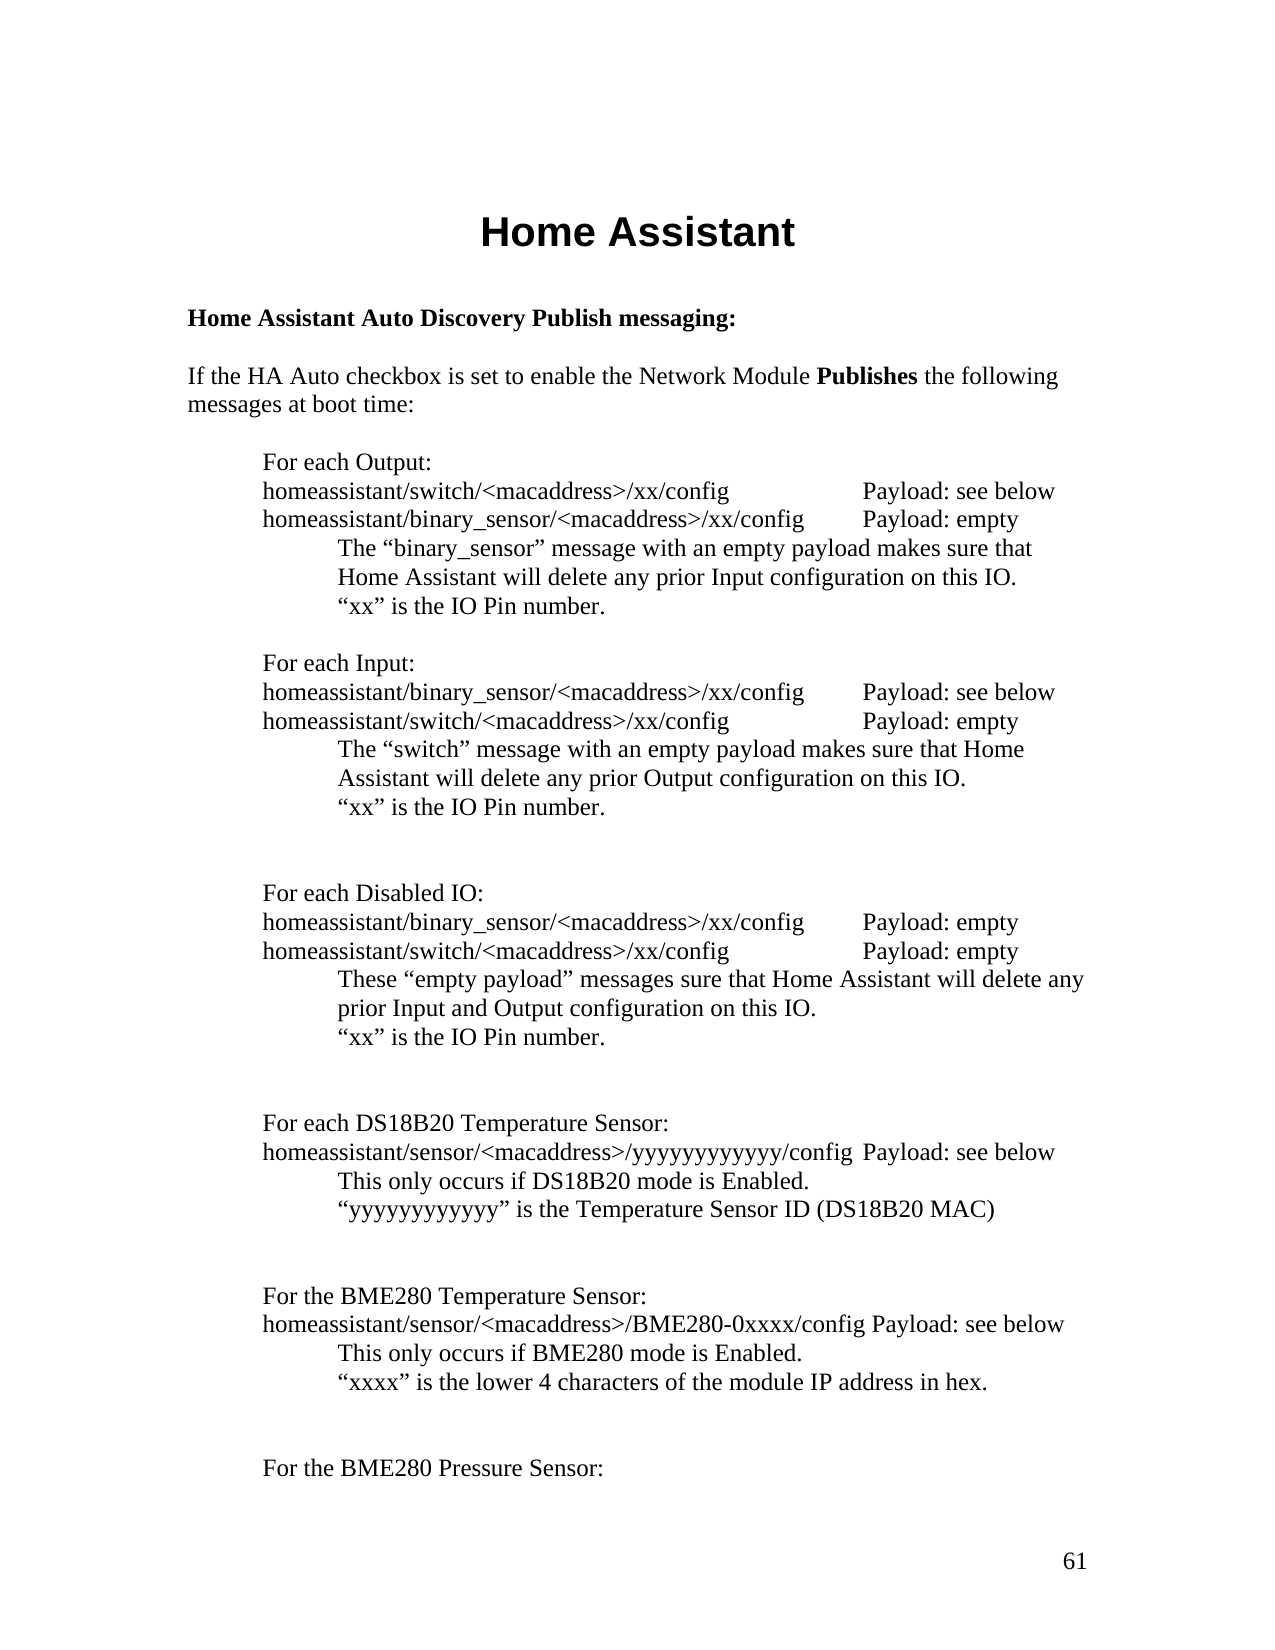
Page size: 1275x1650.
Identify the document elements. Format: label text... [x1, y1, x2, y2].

text For each Disabled IO: [262, 878, 1087, 907]
text The “switch” message with an empty payload makes sure that Home Assistant will delete any prior Output configuration on this IO. [337, 734, 1087, 792]
text Home Assistant [187, 207, 1087, 255]
text If the HA Auto checkbox is set to enable the Network Module Publishes the following messages at boot time: [187, 361, 1087, 418]
text This only occurs if BME280 mode is Enabled. [337, 1338, 1087, 1367]
text “xx” is the IO Pin number. [337, 591, 1087, 619]
text For each Input: [187, 648, 1087, 677]
text homeassistant/sensor/<macaddress>/BME280-0xxxx/config Payload: see below [187, 1309, 1087, 1338]
text homeassistant/sensor/<macaddress>/yyyyyyyyyyyy/config Payload: see below [187, 1137, 1087, 1166]
text homeassistant/switch/<macaddress>/xx/config Payload: see below [187, 476, 1087, 504]
text homeassistant/binary_sensor/<macaddress>/xx/config Payload: see below [187, 677, 1087, 706]
text Home Assistant Auto Discovery Publish messaging: [187, 303, 1087, 332]
text homeassistant/binary_sensor/<macaddress>/xx/config Payload: empty [187, 907, 1087, 936]
text For each DS18B20 Temperature Sensor: [262, 1108, 1087, 1137]
text “xx” is the IO Pin number. [337, 792, 1087, 821]
text For each Output: [187, 447, 1087, 476]
text This only occurs if DS18B20 mode is Enabled. [337, 1166, 1087, 1194]
text For the BME280 Temperature Sensor: [262, 1281, 1087, 1309]
text homeassistant/binary_sensor/<macaddress>/xx/config Payload: empty [262, 504, 1087, 533]
text homeassistant/switch/<macaddress>/xx/config Payload: empty [262, 706, 1087, 734]
text “yyyyyyyyyyyy” is the Temperature Sensor ID (DS18B20 MAC) [337, 1194, 1087, 1223]
text homeassistant/switch/<macaddress>/xx/config Payload: empty [262, 936, 1087, 964]
text “xx” is the IO Pin number. [337, 1022, 1087, 1051]
text “xxxx” is the lower 4 characters of the module IP address in hex. [337, 1367, 1087, 1396]
text The “binary_sensor” message with an empty payload makes sure that Home Assistant will delete any prior Input configuration on this IO. [337, 533, 1087, 591]
text These “empty payload” messages sure that Home Assistant will delete any prior Input and Output configuration on this IO. [337, 964, 1087, 1022]
text For the BME280 Pressure Sensor: [262, 1453, 1087, 1482]
